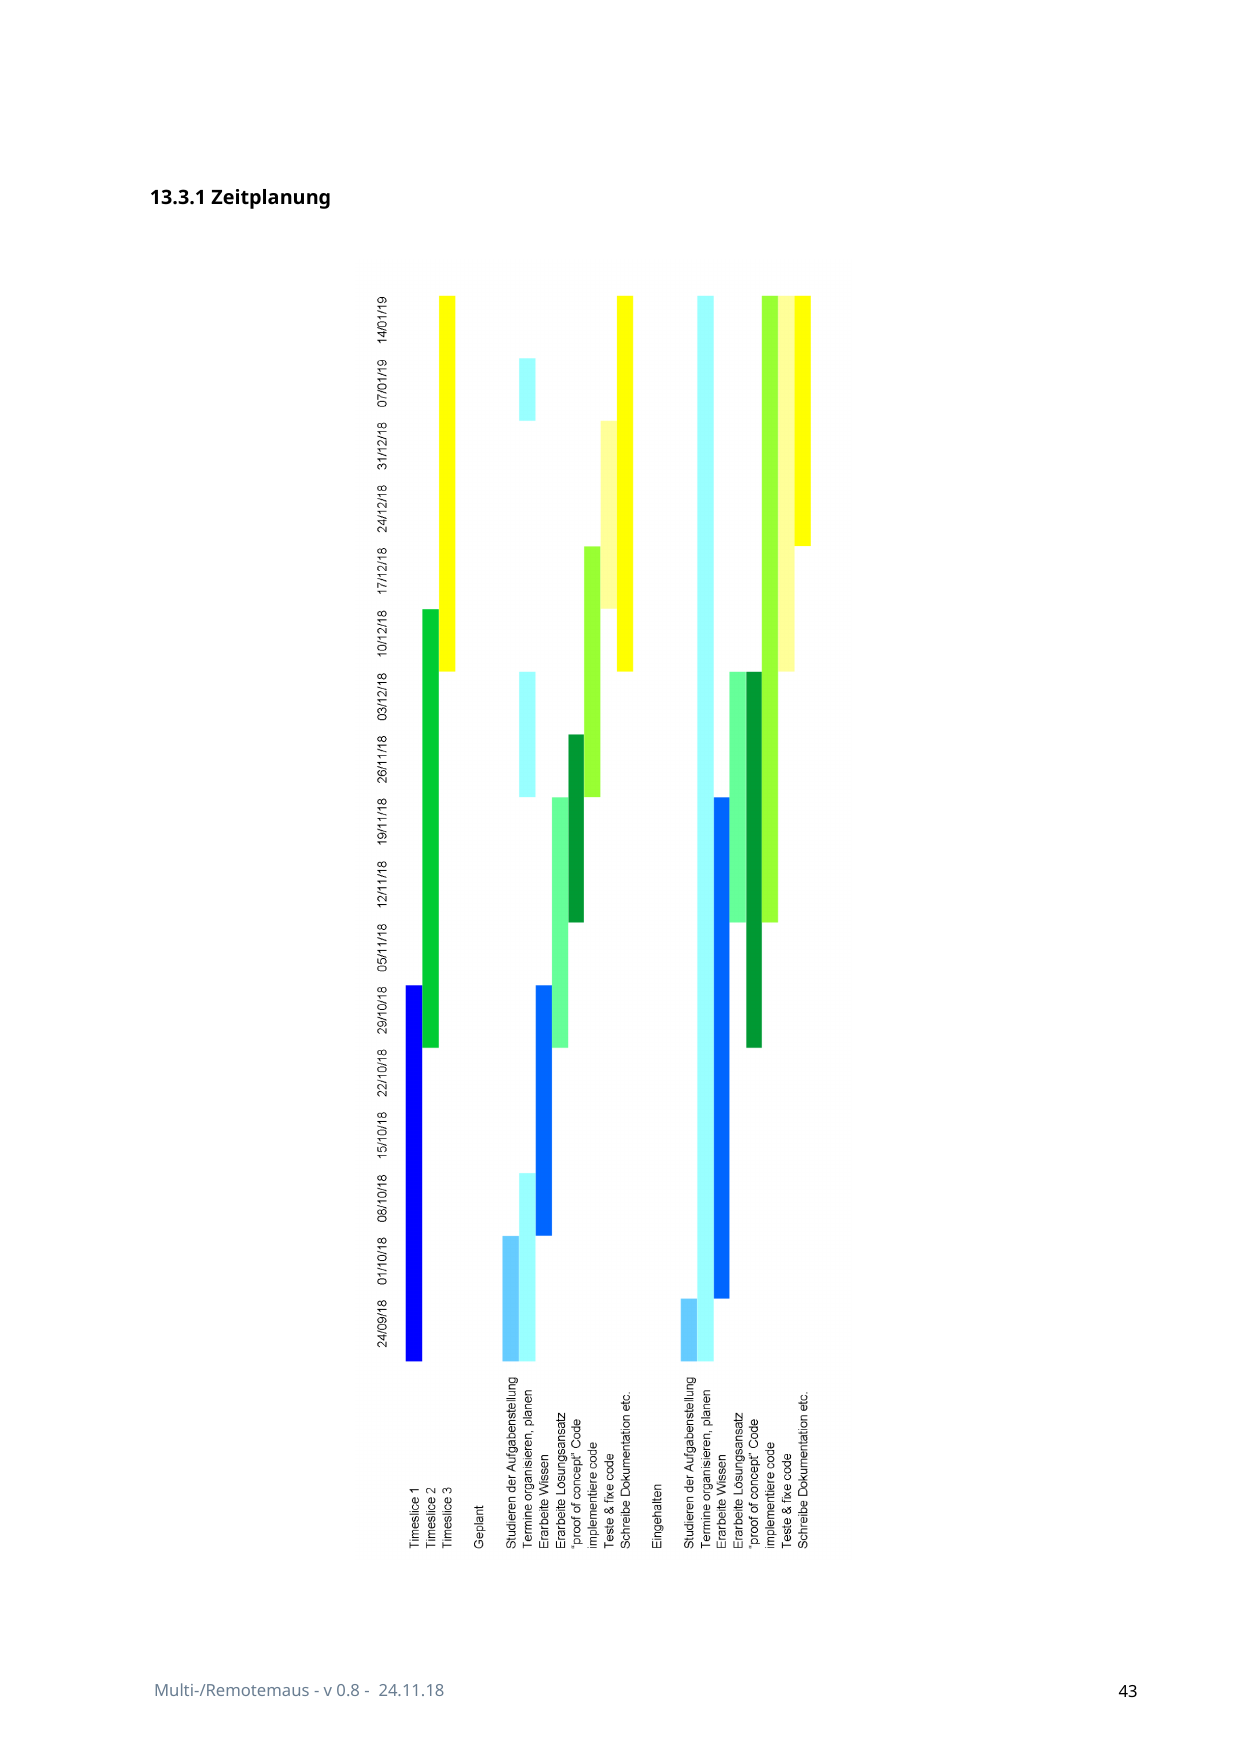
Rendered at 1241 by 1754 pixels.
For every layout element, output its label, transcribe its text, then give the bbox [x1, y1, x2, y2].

picture [355, 259, 852, 1560]
subtitle Zeitplanung [149, 183, 1136, 210]
